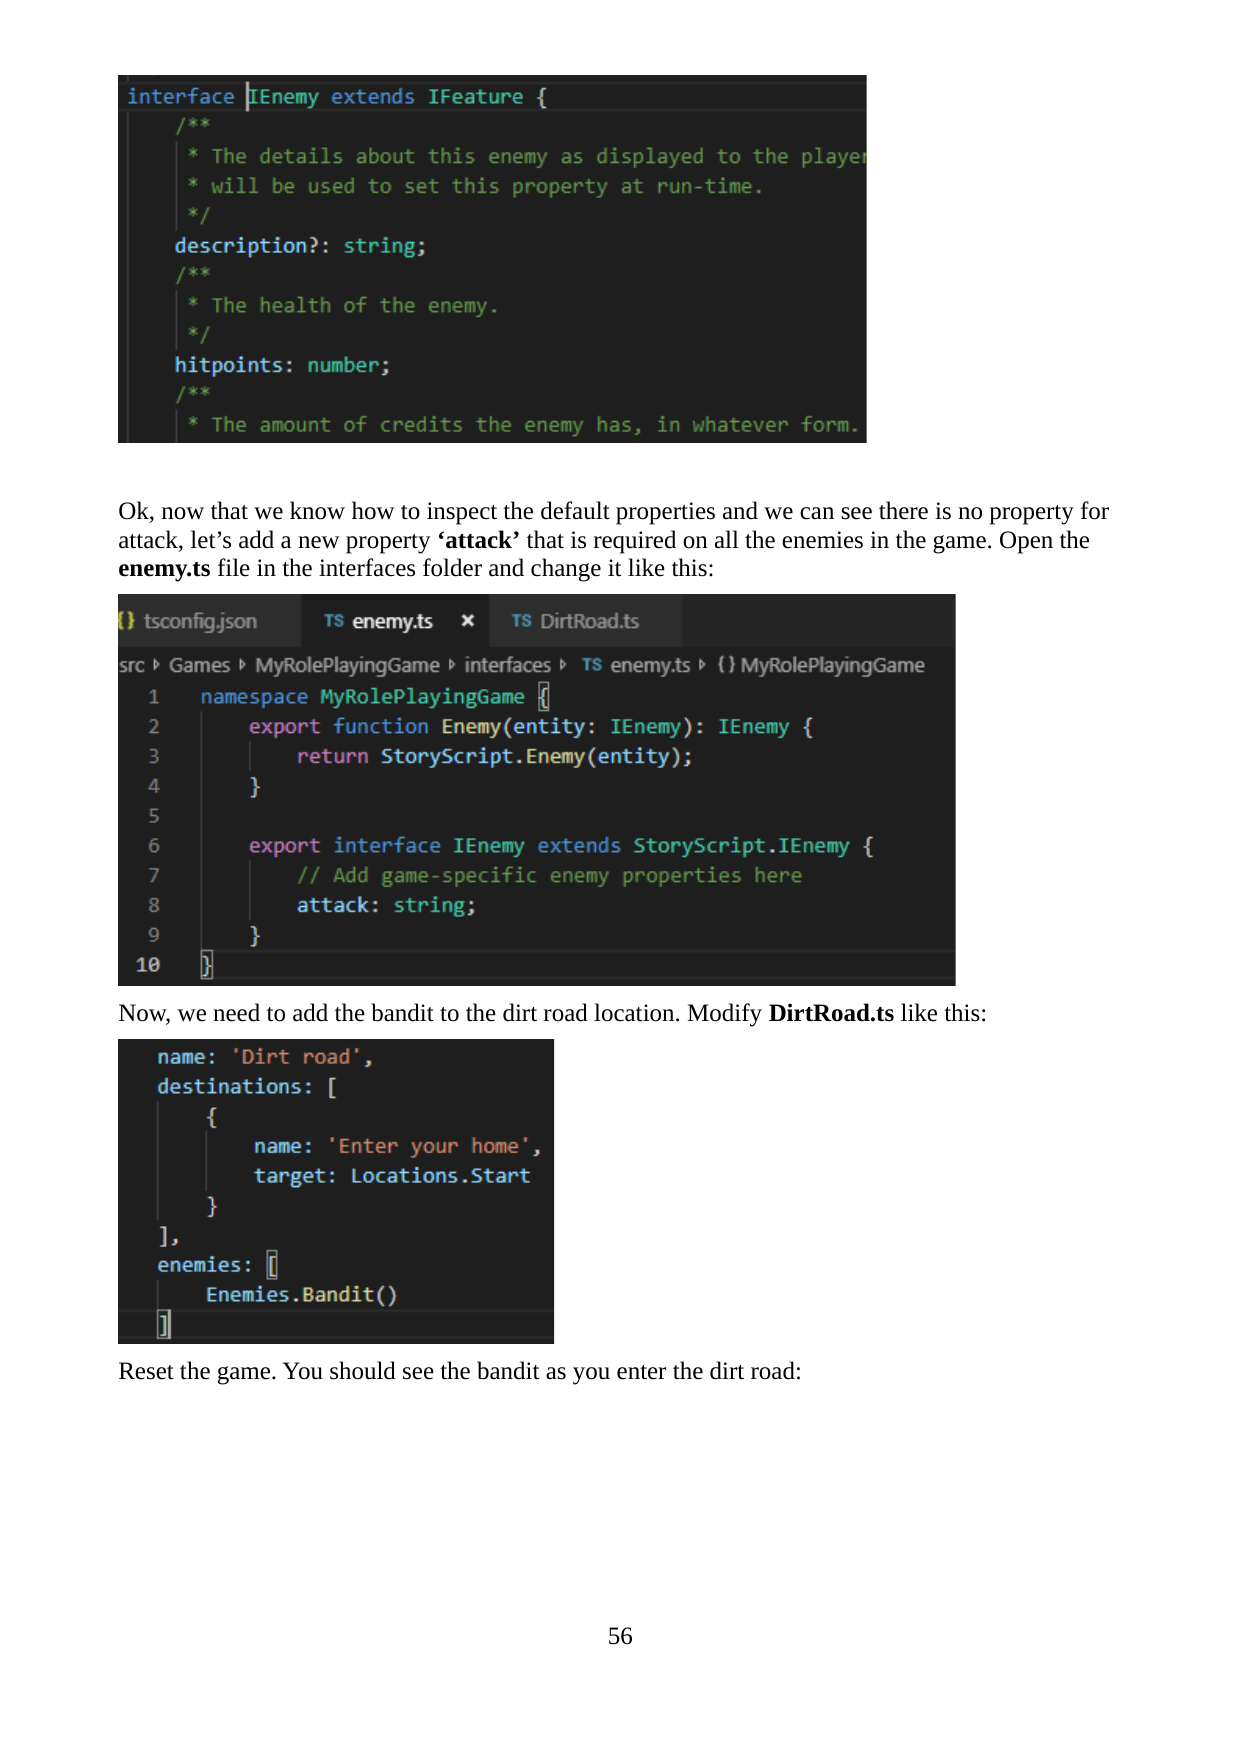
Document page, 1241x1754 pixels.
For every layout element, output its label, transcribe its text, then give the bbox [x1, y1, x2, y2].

text Reset the game. You should see the bandit as you enter the dirt road: [118, 1356, 1122, 1385]
text Now, we need to add the bandit to the dirt road location. Modify DirtRoad.ts like this: [118, 998, 1122, 1027]
text Ok, now that we know how to inspect the default properties and we can see there is no property for attack, let’s add a new property ‘attack’ that is required on all the enemies in the game. Open the enemy.ts file in the interfaces folder and change it like this: [118, 496, 1122, 582]
